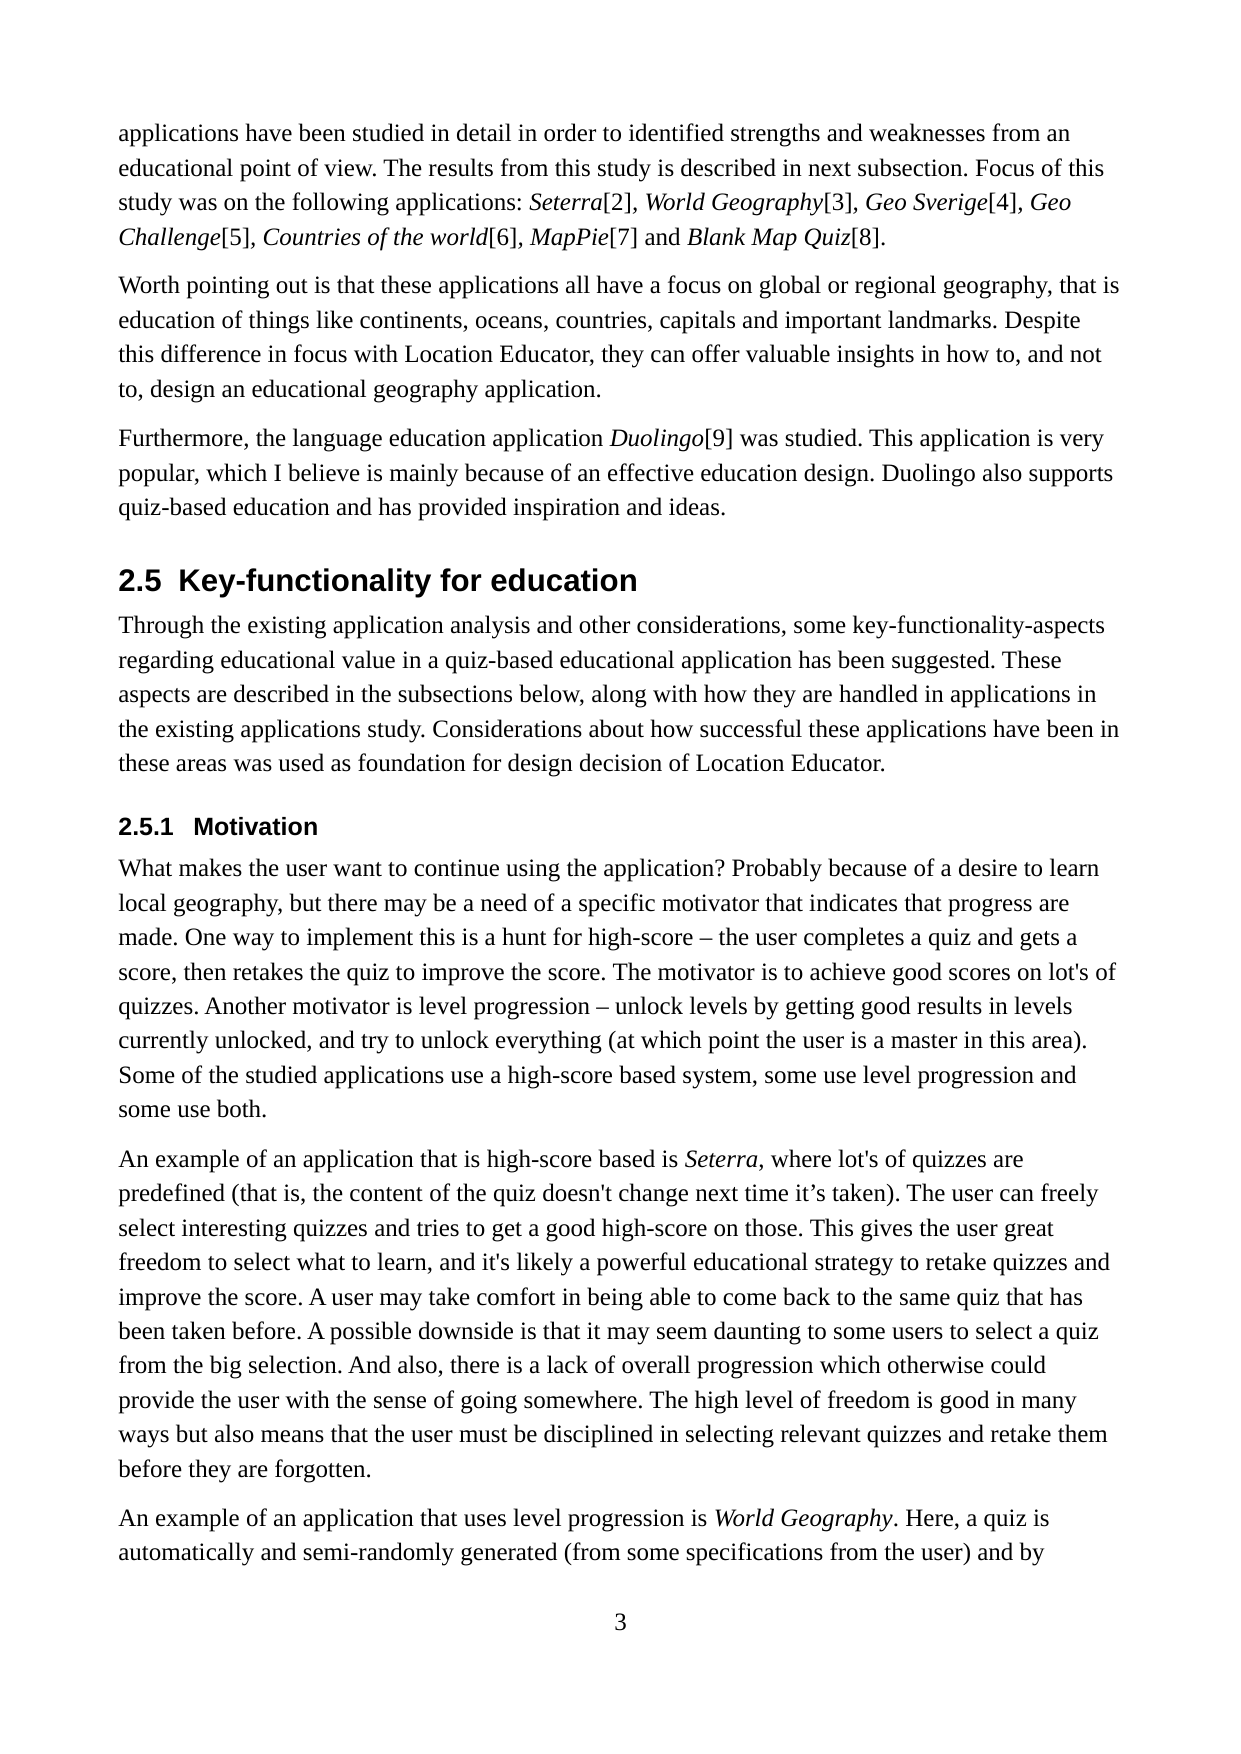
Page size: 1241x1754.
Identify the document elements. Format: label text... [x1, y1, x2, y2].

text An example of an application that uses level progression is World Geography. Here, a quiz is automatically and semi-randomly generated (from some specifications from the user) and by [118, 1503, 1122, 1566]
text What makes the user want to continue using the application? Probably because of a desire to learn local geography, but there may be a need of a specific motivator that indicates that progress are made. One way to implement this is a hunt for high-score – the user completes a quiz and gets a score, then retakes the quiz to improve the score. The motivator is to achieve good scores on lot's of quizzes. Another motivator is level progression – unlock levels by getting good results in levels currently unlocked, and try to unlock everything (at which point the user is a master in this area). Some of the studied applications use a high-score based system, some use level progression and some use both. [118, 853, 1122, 1123]
text Worth pointing out is that these applications all have a focus on global or regional geography, that is education of things like continents, oceans, countries, capitals and important landmarks. Despite this difference in focus with Location Educator, they can offer valuable insights in how to, and not to, design an educational geography application. [118, 271, 1122, 403]
text applications have been studied in detail in order to identified strengths and weaknesses from an educational point of view. The results from this study is described in next subsection. Focus of this study was on the following applications: Seterra[2], World Geography[3], Geo Sverige[4], Geo Challenge[5], Countries of the world[6], MapPie[7] and Blank Map Quiz[8]. [118, 118, 1122, 250]
subtitle Motivation [118, 812, 1122, 841]
subtitle Key-functionality for education [118, 562, 1122, 598]
text Furthermore, the language education application Duolingo[9] was studied. This application is very popular, which I believe is mainly because of an effective education design. Duolingo also supports quiz-based education and has provided inspiration and ideas. [118, 423, 1122, 521]
text An example of an application that is high-score based is Seterra, where lot's of quizzes are predefined (that is, the content of the quiz doesn't change next time it’s taken). The user can freely select interesting quizzes and tries to get a good high-score on those. This gives the user great freedom to select what to learn, and it's likely a powerful educational strategy to retake quizzes and improve the score. A user may take comfort in being able to come back to the same quiz that has been taken before. A possible downside is that it may seem daunting to some users to select a quiz from the big selection. And also, there is a lack of overall progression which otherwise could provide the user with the sense of going somewhere. The high level of freedom is good in many ways but also means that the user must be disciplined in selecting relevant quizzes and retake them before they are forgotten. [118, 1144, 1122, 1483]
text Through the existing application analysis and other considerations, some key-functionality-aspects regarding educational value in a quiz-based educational application has been suggested. These aspects are described in the subsections below, along with how they are handled in applications in the existing applications study. Considerations about how successful these applications have been in these areas was used as foundation for design decision of Location Educator. [118, 610, 1122, 777]
